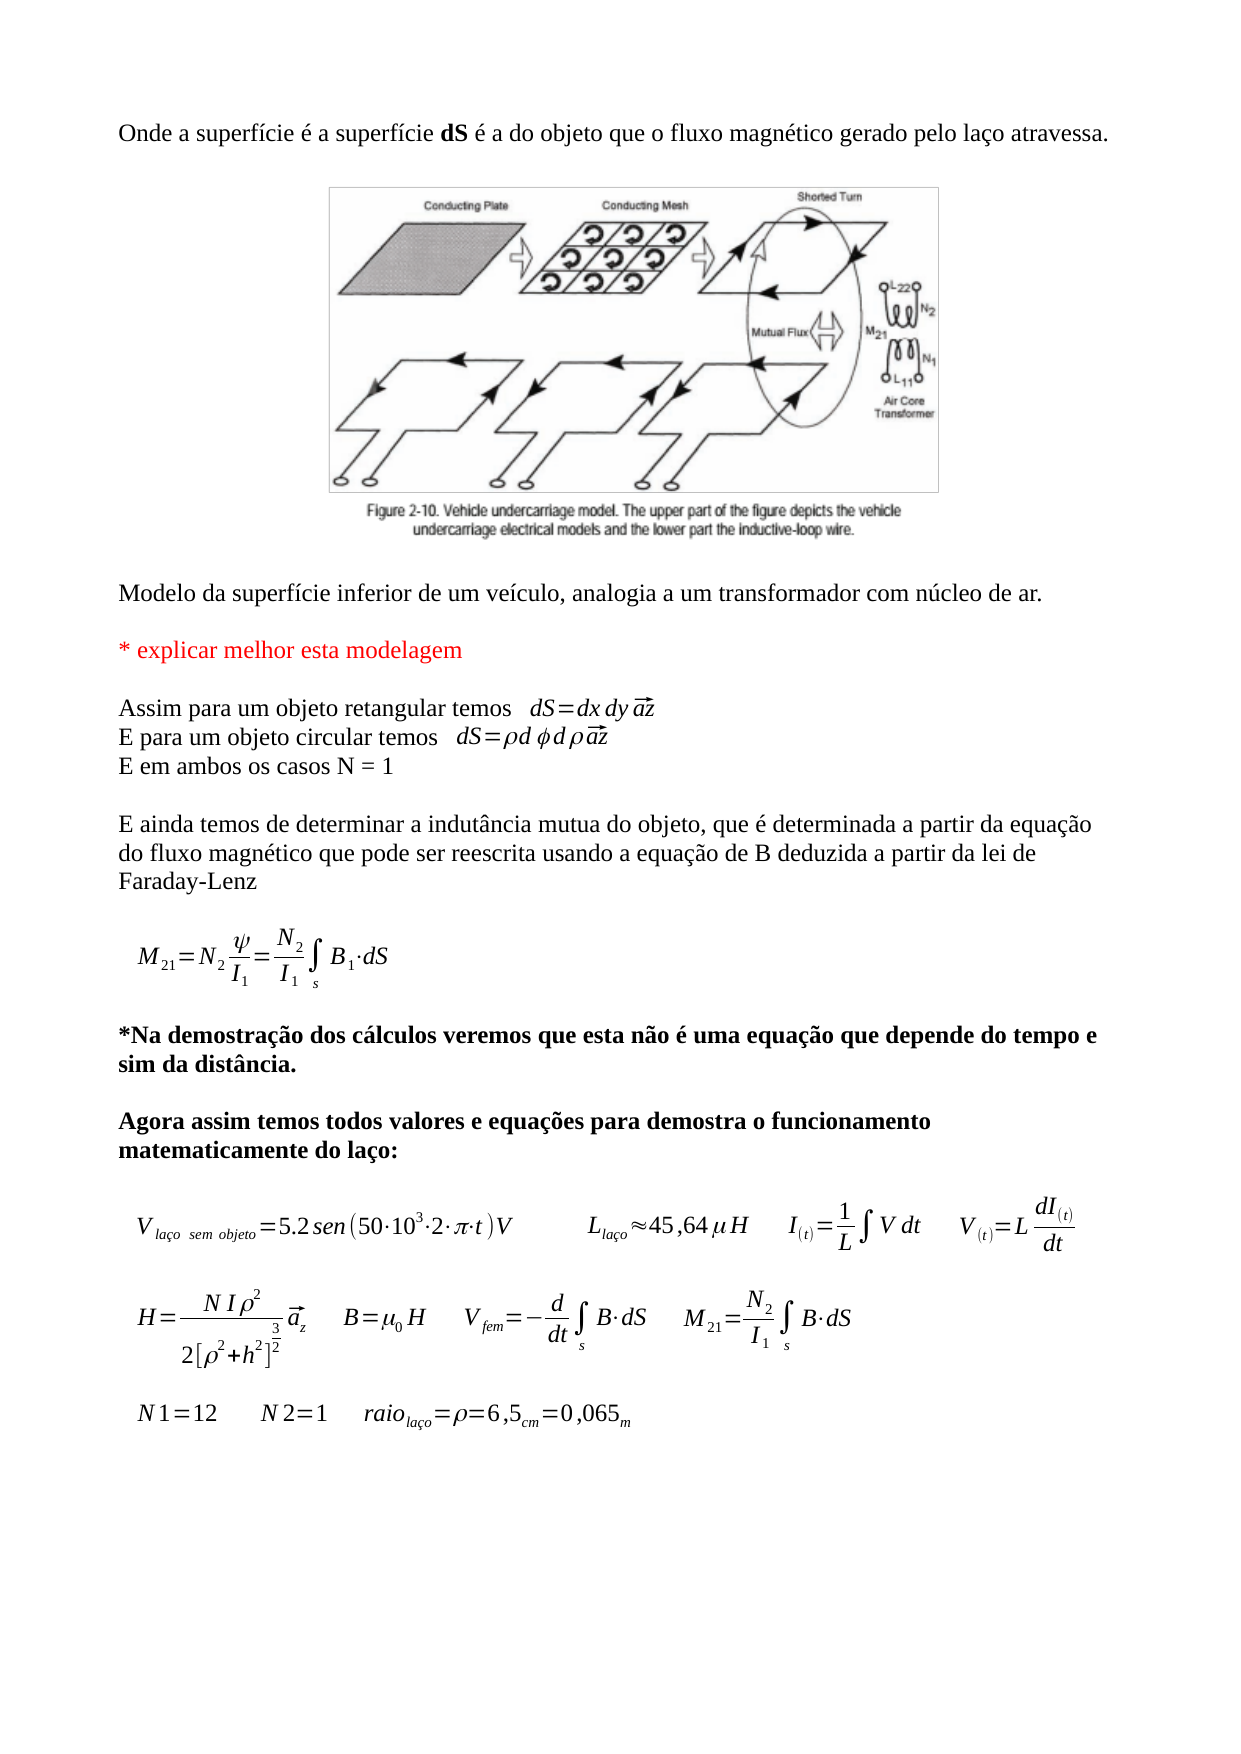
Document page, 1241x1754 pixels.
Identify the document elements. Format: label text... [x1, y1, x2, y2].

text * explicar melhor esta modelagem [118, 636, 1122, 664]
picture [296, 175, 945, 543]
text Modelo da superfície inferior de um veículo, analogia a um transformador com núcleo de ar. [118, 578, 1122, 607]
text E em ambos os casos N = 1 [118, 751, 1122, 780]
text *Na demostração dos cálculos veremos que esta não é uma equação que depende do tempo e sim da distância. [118, 1020, 1122, 1077]
text Onde a superfície é a superfície dS é a do objeto que o fluxo magnético gerado pelo laço atravessa. [118, 118, 1122, 147]
text E ainda temos de determinar a indutância mutua do objeto, que é determinada a partir da equação do fluxo magnético que pode ser reescrita usando a equação de B deduzida a partir da lei de Faraday-Lenz [118, 809, 1122, 895]
text Agora assim temos todos valores e equações para demostra o funcionamento matematicamente do laço: [118, 1106, 1122, 1164]
text Assim para um objeto retangular temos [118, 693, 1122, 722]
text E para um objeto circular temos [118, 722, 1122, 751]
